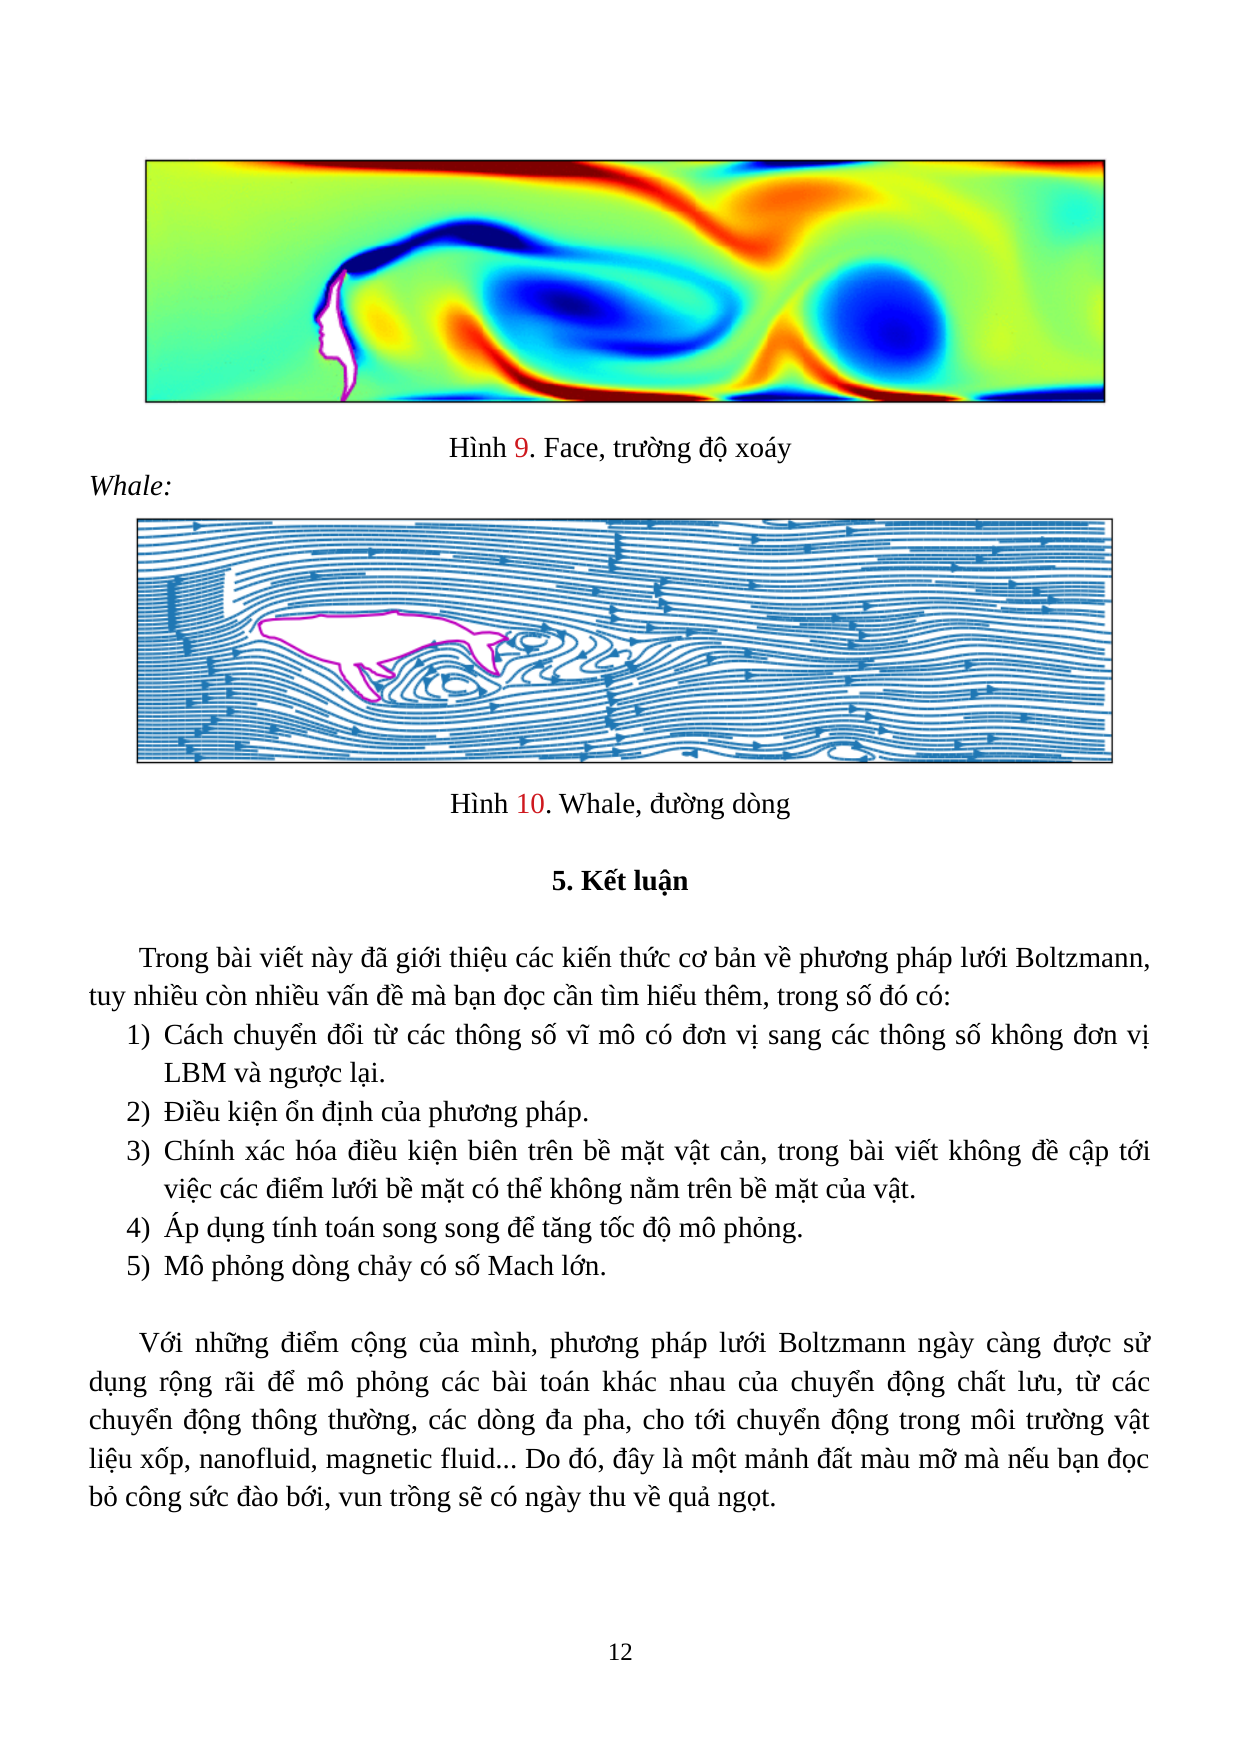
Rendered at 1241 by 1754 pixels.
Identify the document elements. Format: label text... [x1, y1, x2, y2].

list Mô phỏng dòng chảy có số Mach lớn. [126, 1248, 1152, 1282]
text Trong bài viết này đã giới thiệu các kiến thức cơ bản về phương pháp lưới Boltzmann, tuy nhiều còn nhiều vấn đề mà bạn đọc cần tìm hiểu thêm, trong số đó có: [88, 940, 1152, 1012]
list Chính xác hóa điều kiện biên trên bề mặt vật cản, trong bài viết không đề cập tới việc các điểm lưới bề mặt có thể không nằm trên bề mặt của vật. [126, 1133, 1152, 1205]
list Cách chuyển đổi từ các thông số vĩ mô có đơn vị sang các thông số không đơn vị LBM và ngược lại. [126, 1017, 1152, 1089]
text Với những điểm cộng của mình, phương pháp lưới Boltzmann ngày càng được sử dụng rộng rãi để mô phỏng các bài toán khác nhau của chuyển động chất lưu, từ các chuyển động thông thường, các dòng đa pha, cho tới chuyển động trong môi trường vật liệu xốp, nanofluid, magnetic fluid... Do đó, đây là một mảnh đất màu mỡ mà nếu bạn đọc bỏ công sức đào bới, vun trồng sẽ có ngày thu về quả ngọt. [88, 1325, 1152, 1513]
text Whale: [88, 468, 1152, 502]
list Điều kiện ổn định của phương pháp. [126, 1094, 1152, 1128]
picture [122, 146, 1118, 425]
text Hình 9. Face, trường độ xoáy [88, 147, 1152, 463]
list Áp dụng tính toán song song để tăng tốc độ mô phỏng. [126, 1210, 1152, 1243]
picture [118, 507, 1123, 781]
text 5. Kết luận [88, 863, 1152, 896]
text Hình 10. Whale, đường dòng [88, 507, 1152, 819]
